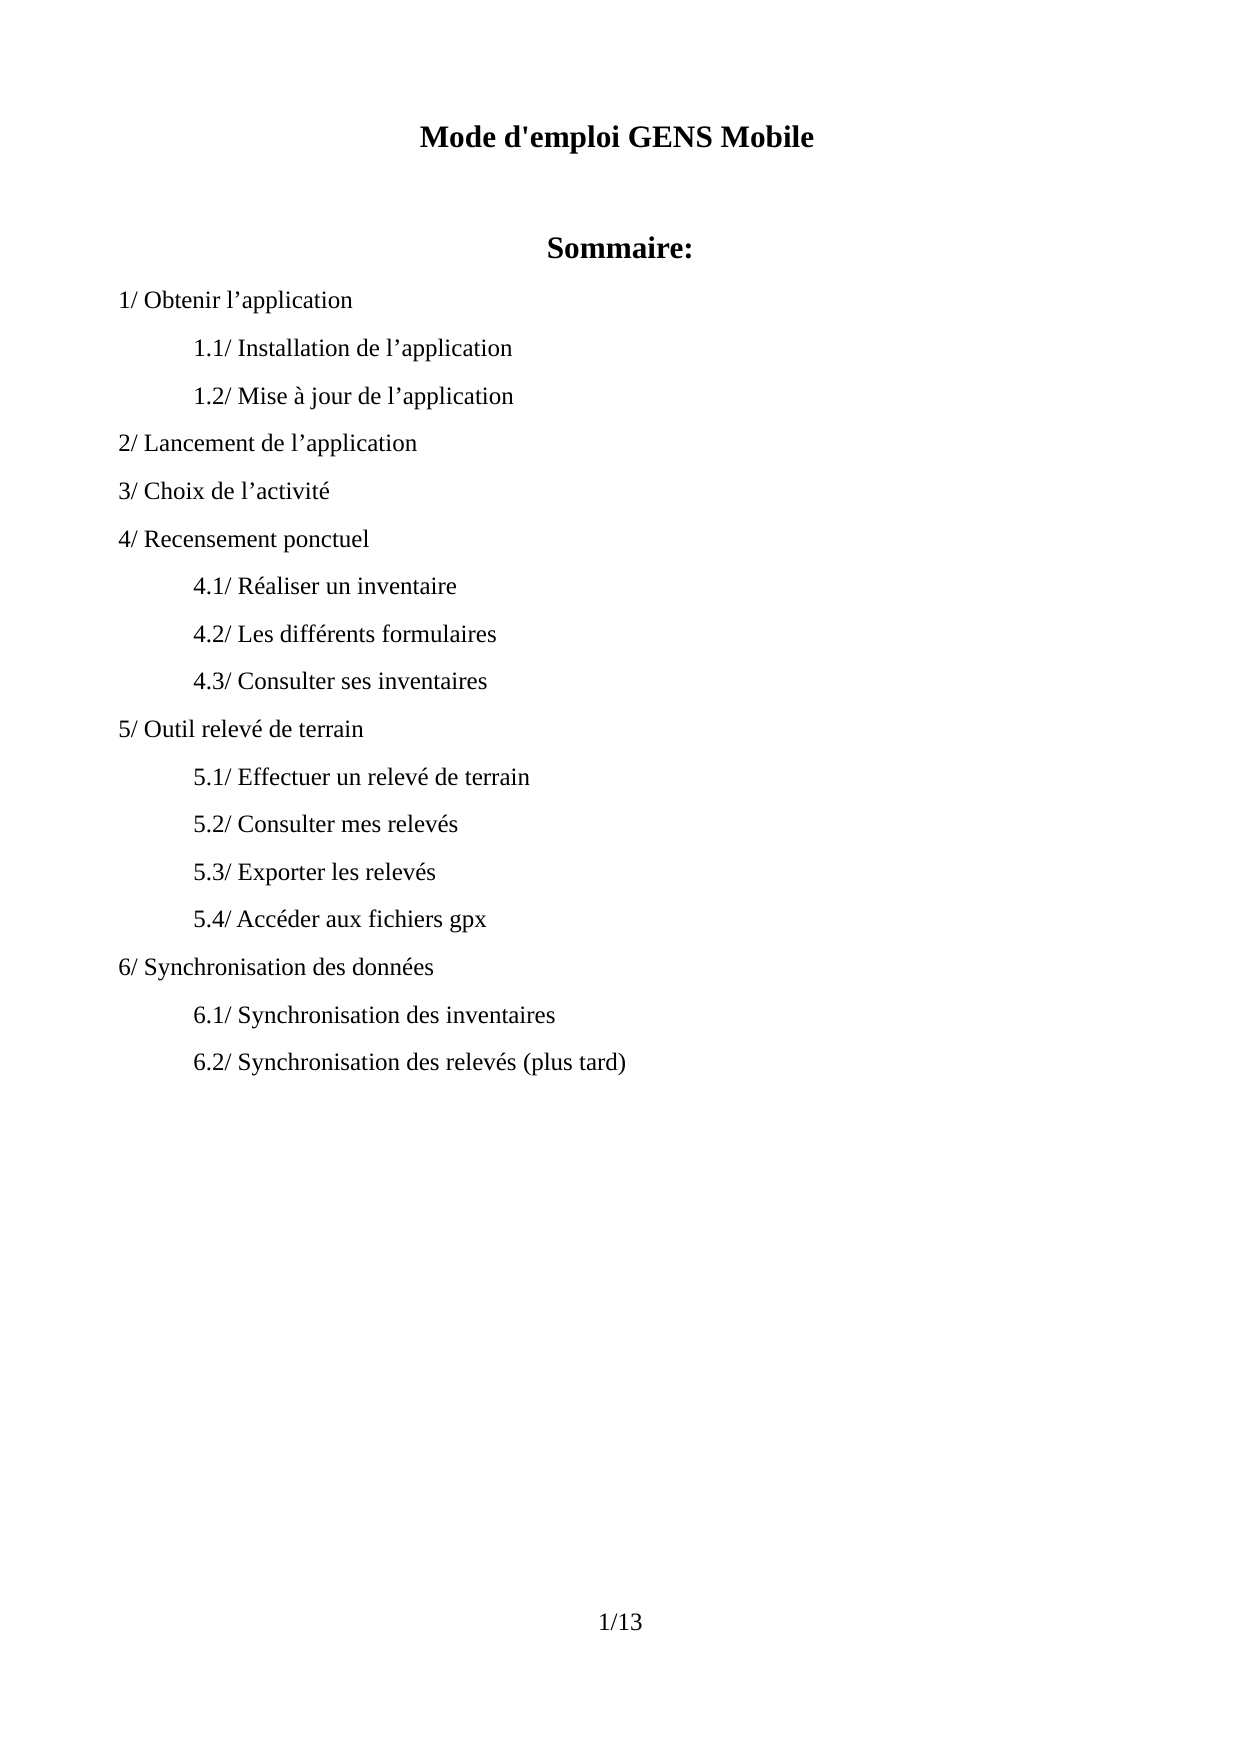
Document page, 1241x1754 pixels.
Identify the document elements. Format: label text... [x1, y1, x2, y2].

text 6.1/ Synchronisation des inventaires [118, 1000, 1122, 1028]
text 5.2/ Consulter mes relevés [118, 809, 1122, 838]
text 4.1/ Réaliser un inventaire [118, 571, 1122, 600]
text 6/ Synchronisation des données [118, 952, 1122, 981]
text 5.3/ Exporter les relevés [118, 857, 1122, 886]
text Mode d'emploi GENS Mobile [118, 118, 1122, 154]
text Sommaire: [118, 230, 1122, 266]
text 5/ Outil relevé de terrain [118, 714, 1122, 743]
text 4.2/ Les différents formulaires [118, 619, 1122, 648]
text 1/ Obtenir l’application [118, 286, 1122, 314]
text 2/ Lancement de l’application [118, 428, 1122, 457]
text 5.1/ Effectuer un relevé de terrain [118, 762, 1122, 790]
text 4/ Recensement ponctuel [118, 524, 1122, 552]
text 3/ Choix de l’activité [118, 476, 1122, 505]
text 6.2/ Synchronisation des relevés (plus tard) [118, 1047, 1122, 1076]
text 4.3/ Consulter ses inventaires [118, 666, 1122, 695]
text 5.4/ Accéder aux fichiers gpx [118, 904, 1122, 933]
text 1.2/ Mise à jour de l’application [118, 381, 1122, 409]
text 1.1/ Installation de l’application [118, 333, 1122, 362]
